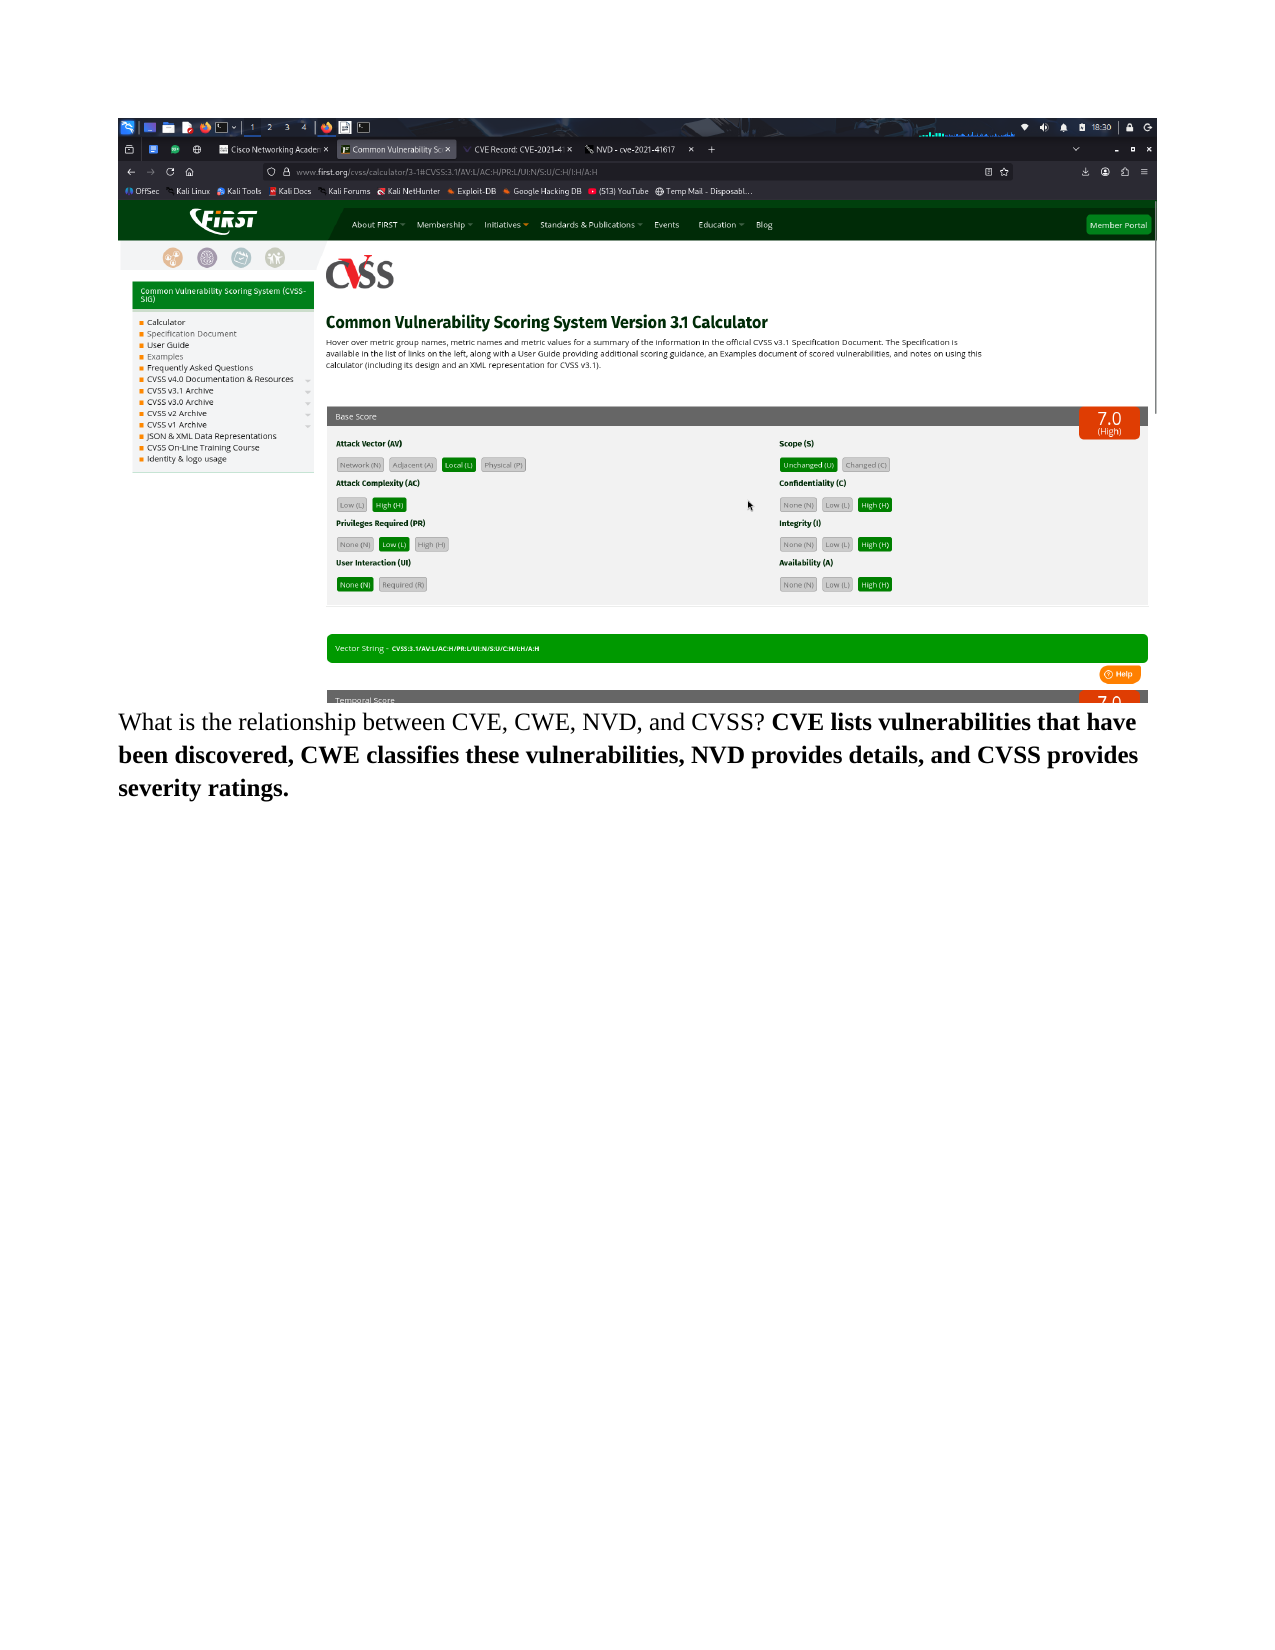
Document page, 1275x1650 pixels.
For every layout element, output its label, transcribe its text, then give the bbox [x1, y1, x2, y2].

picture [118, 118, 1157, 703]
text What is the relationship between CVE, CWE, NVD, and CVSS? CVE lists vulnerabilities that have been discovered, CWE classifies these vulnerabilities, NVD provides details, and CVSS provides severity ratings. [118, 703, 1157, 801]
